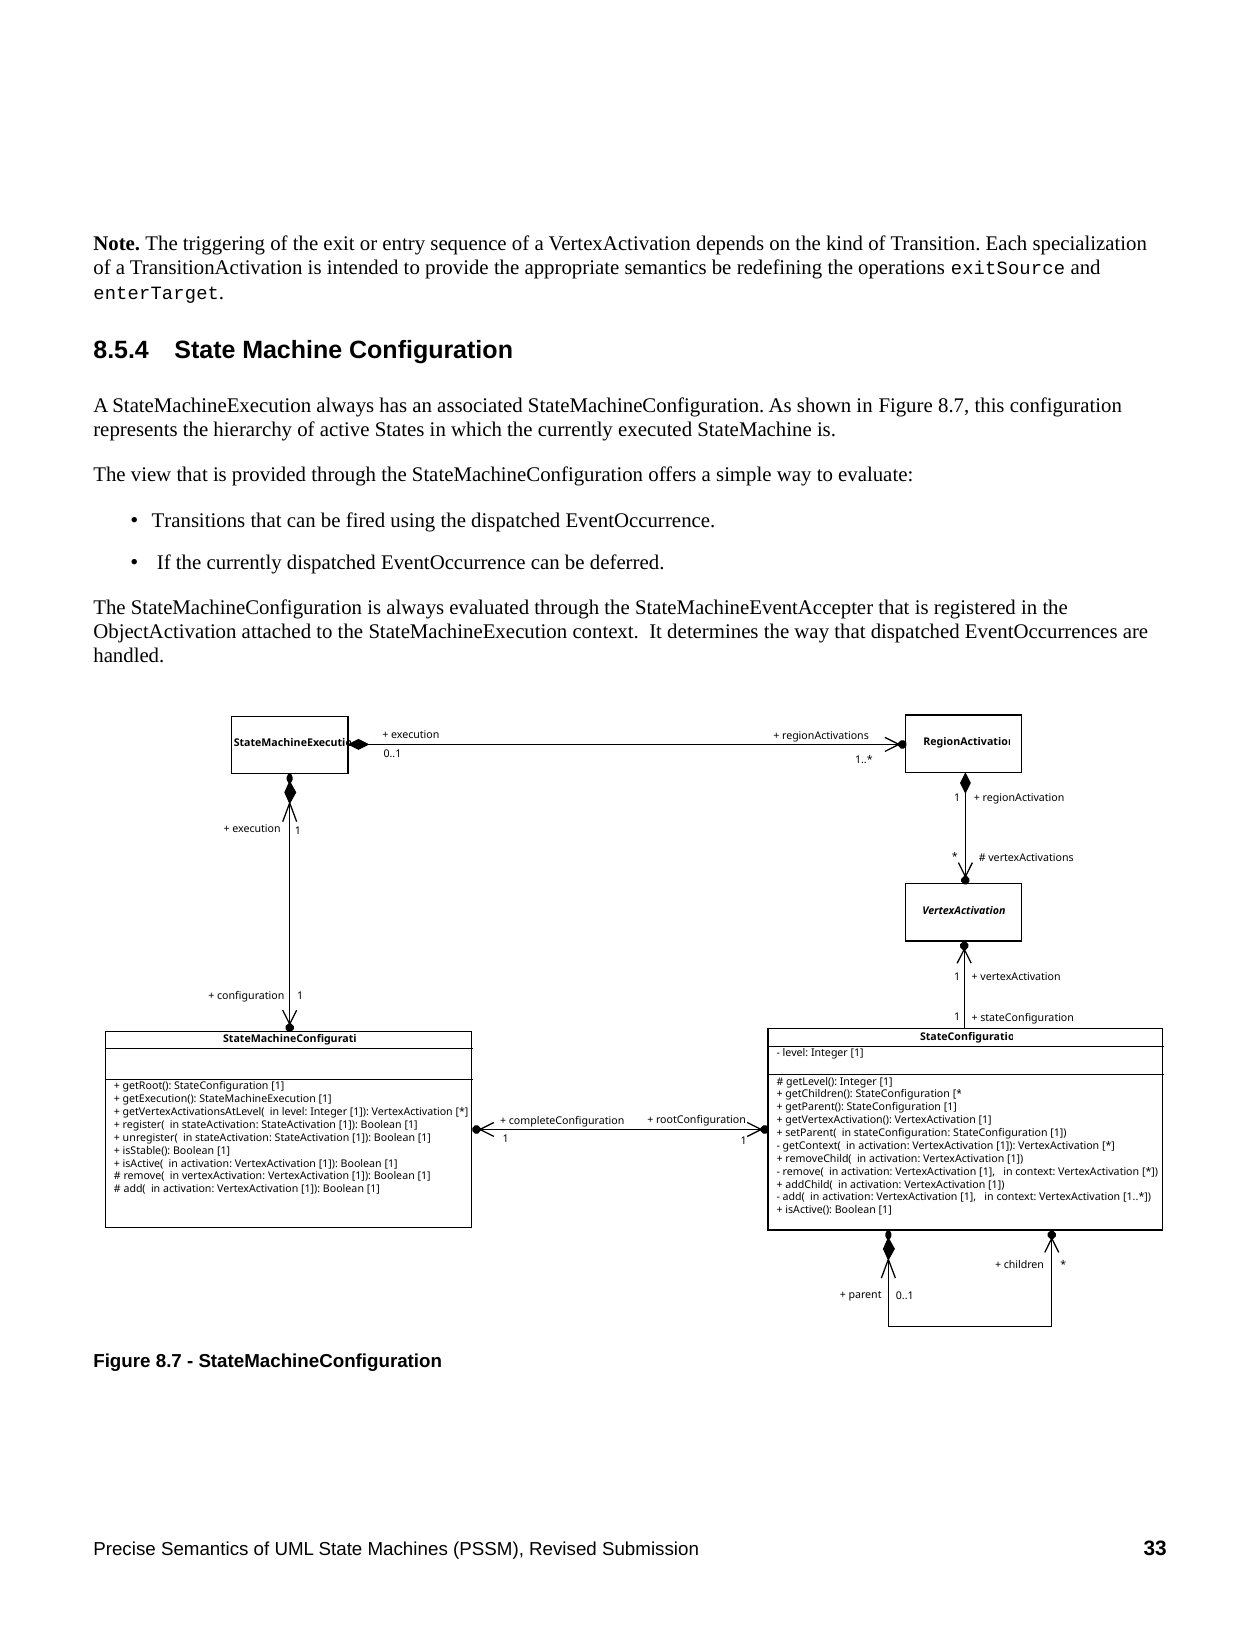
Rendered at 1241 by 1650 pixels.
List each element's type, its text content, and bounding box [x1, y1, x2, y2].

text Figure 8.7 - StateMachineConfiguration [93, 701, 1176, 1372]
list Transitions that can be fired using the dispatched EventOccurrence. [131, 507, 1164, 532]
list If the currently dispatched EventOccurrence can be deferred. [131, 549, 1164, 574]
text A StateMachineExecution always has an associated StateMachineConfiguration. As shown in Figure 8.7, this configuration represents the hierarchy of active States in which the currently executed StateMachine is. [93, 393, 1164, 441]
text Note. The triggering of the exit or entry sequence of a VertexActivation depends on the kind of Transition. Each specialization of a TransitionActivation is intended to provide the appropriate semantics be redefining the operations exitSource and enterTarget. [93, 231, 1164, 305]
subtitle State Machine Configuration [93, 334, 1164, 364]
text The view that is provided through the StateMachineConfiguration offers a simple way to evaluate: [93, 462, 1164, 486]
text The StateMachineConfiguration is always evaluated through the StateMachineEventAccepter that is registered in the ObjectActivation attached to the StateMachineExecution context. It determines the way that dispatched EventOccurrences are handled. [93, 595, 1164, 667]
